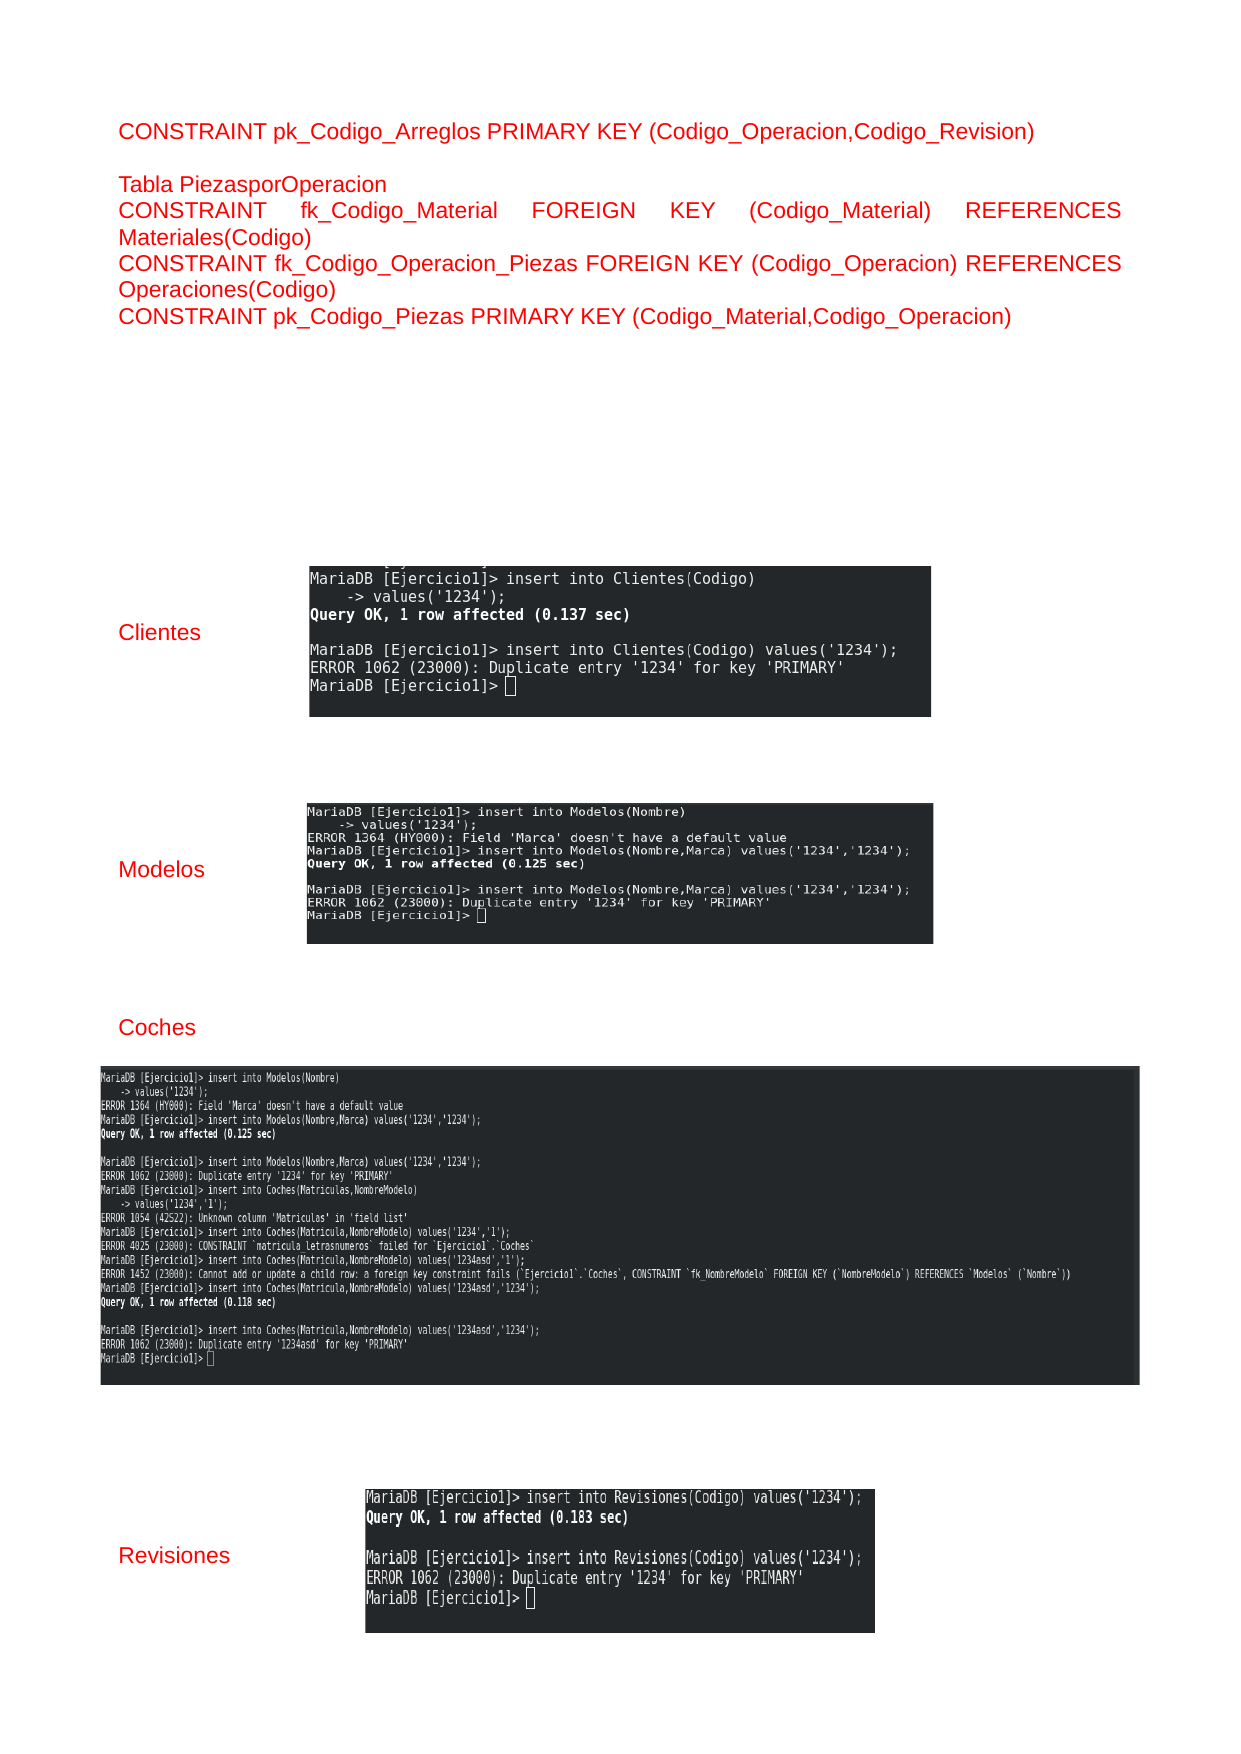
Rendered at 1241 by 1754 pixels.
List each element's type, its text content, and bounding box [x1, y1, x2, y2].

text Coches [118, 1014, 1122, 1041]
text CONSTRAINT fk_Codigo_Material FOREIGN KEY (Codigo_Material) REFERENCES Materiales(Codigo) [118, 197, 1122, 250]
text CONSTRAINT fk_Codigo_Operacion_Piezas FOREIGN KEY (Codigo_Operacion) REFERENCES Operaciones(Codigo) [118, 250, 1122, 303]
text Tabla PiezasporOperacion [118, 171, 1122, 197]
text Modelos [118, 856, 1122, 882]
text CONSTRAINT pk_Codigo_Arreglos PRIMARY KEY (Codigo_Operacion,Codigo_Revision) [118, 118, 1122, 144]
picture [100, 1066, 1140, 1187]
text Clientes [118, 619, 309, 645]
text [310, 619, 1122, 645]
text Revisiones [118, 1542, 1122, 1569]
text CONSTRAINT pk_Codigo_Piezas PRIMARY KEY (Codigo_Material,Codigo_Operacion) [118, 303, 1122, 329]
